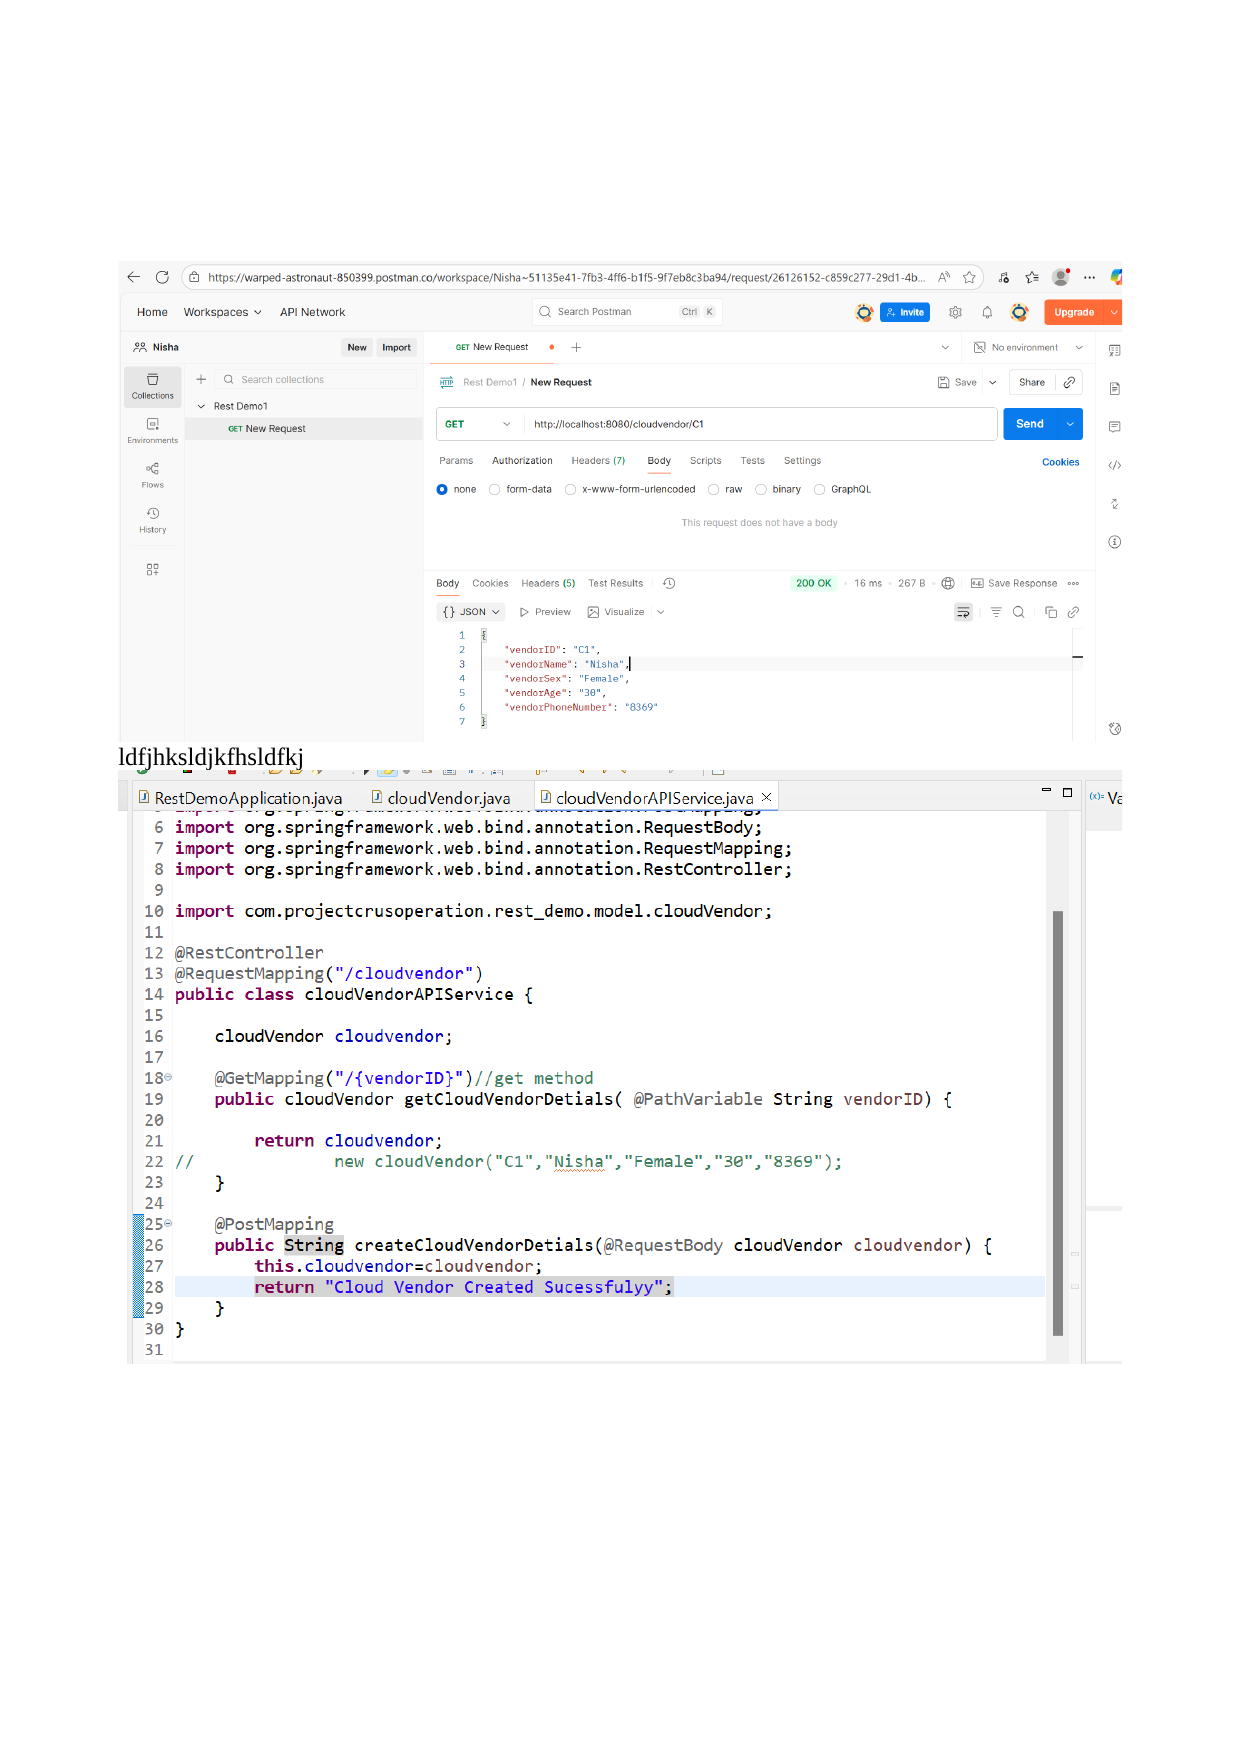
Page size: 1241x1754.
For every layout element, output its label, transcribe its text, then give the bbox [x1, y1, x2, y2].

text ldfjhksldjkfhsldfkj [118, 742, 1122, 770]
picture [118, 261, 1123, 742]
picture [118, 770, 1123, 1364]
